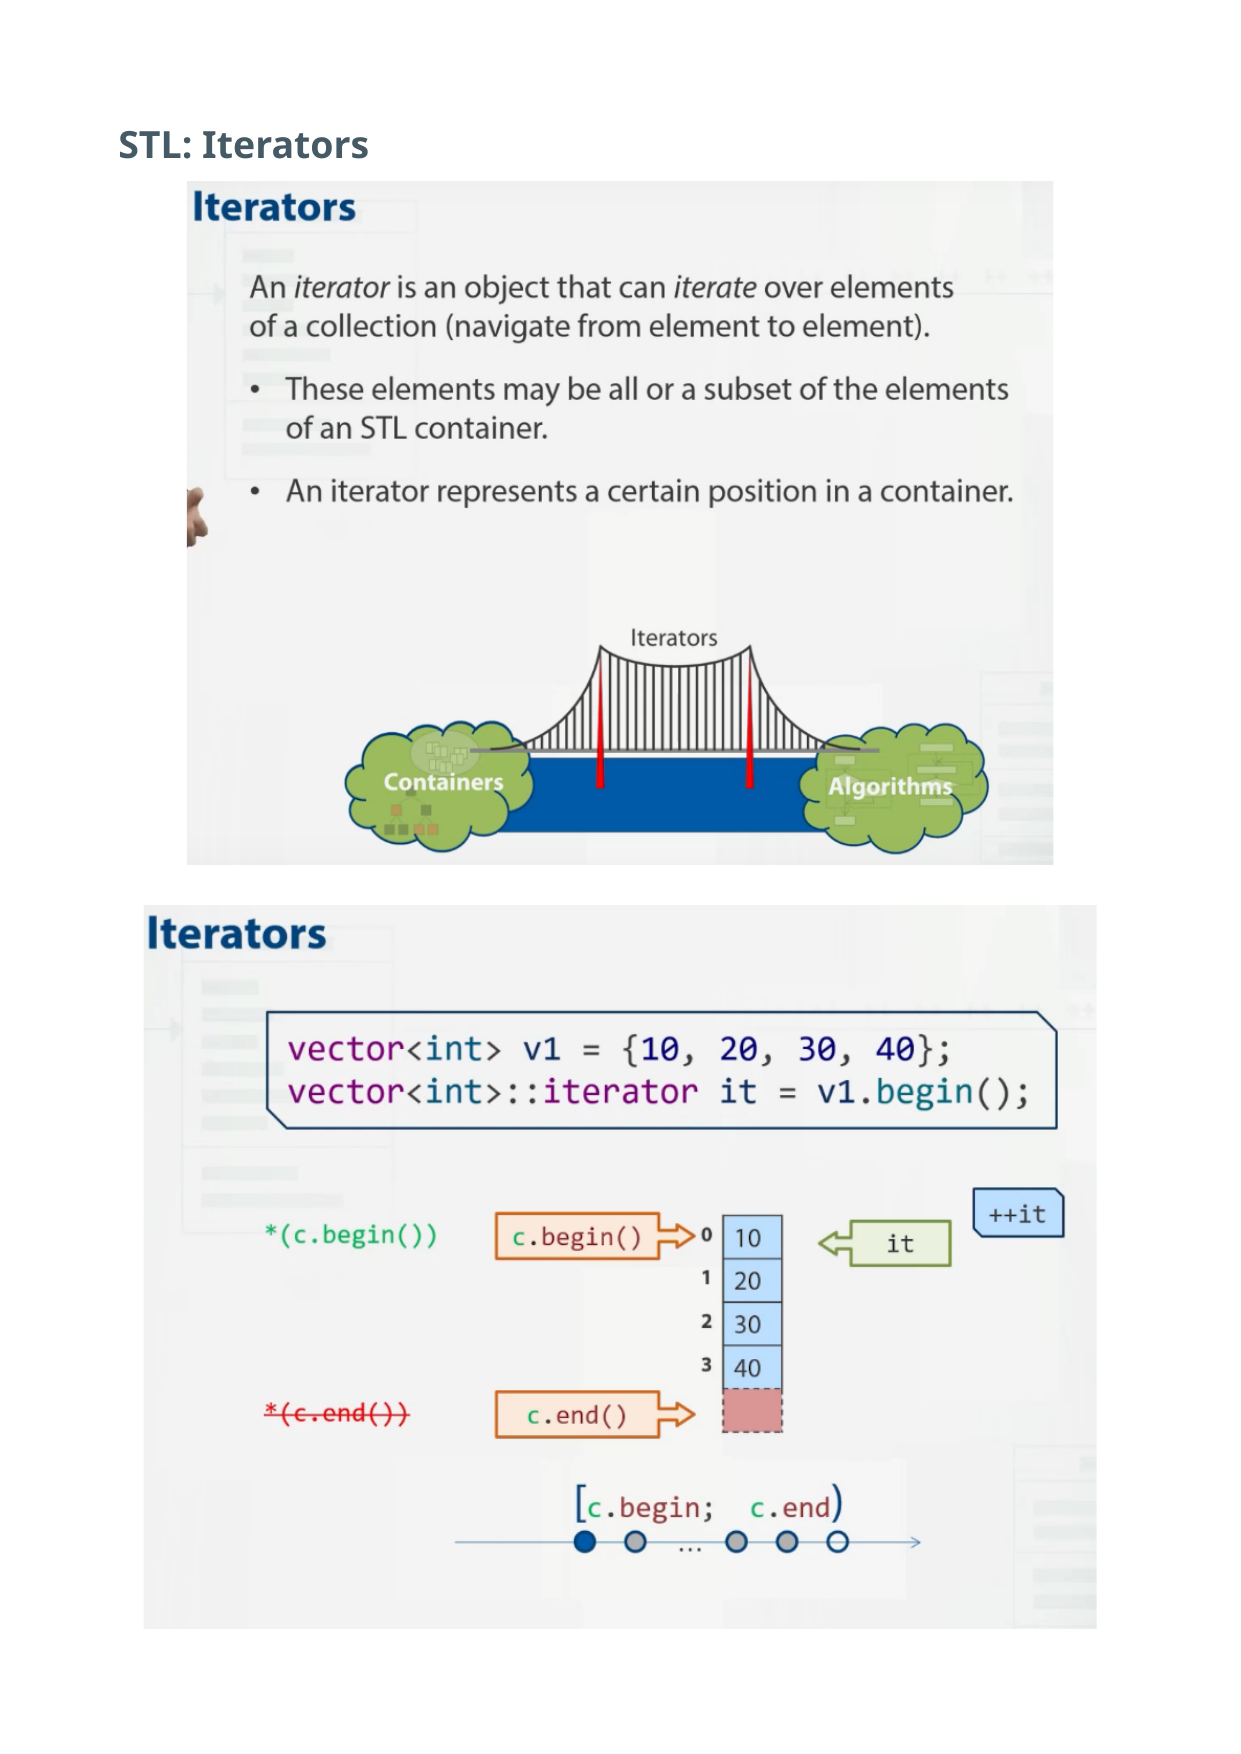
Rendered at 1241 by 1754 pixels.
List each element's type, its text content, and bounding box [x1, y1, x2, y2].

picture [143, 905, 1097, 1629]
picture [186, 181, 1054, 865]
subtitle STL: Iterators [118, 118, 1122, 169]
